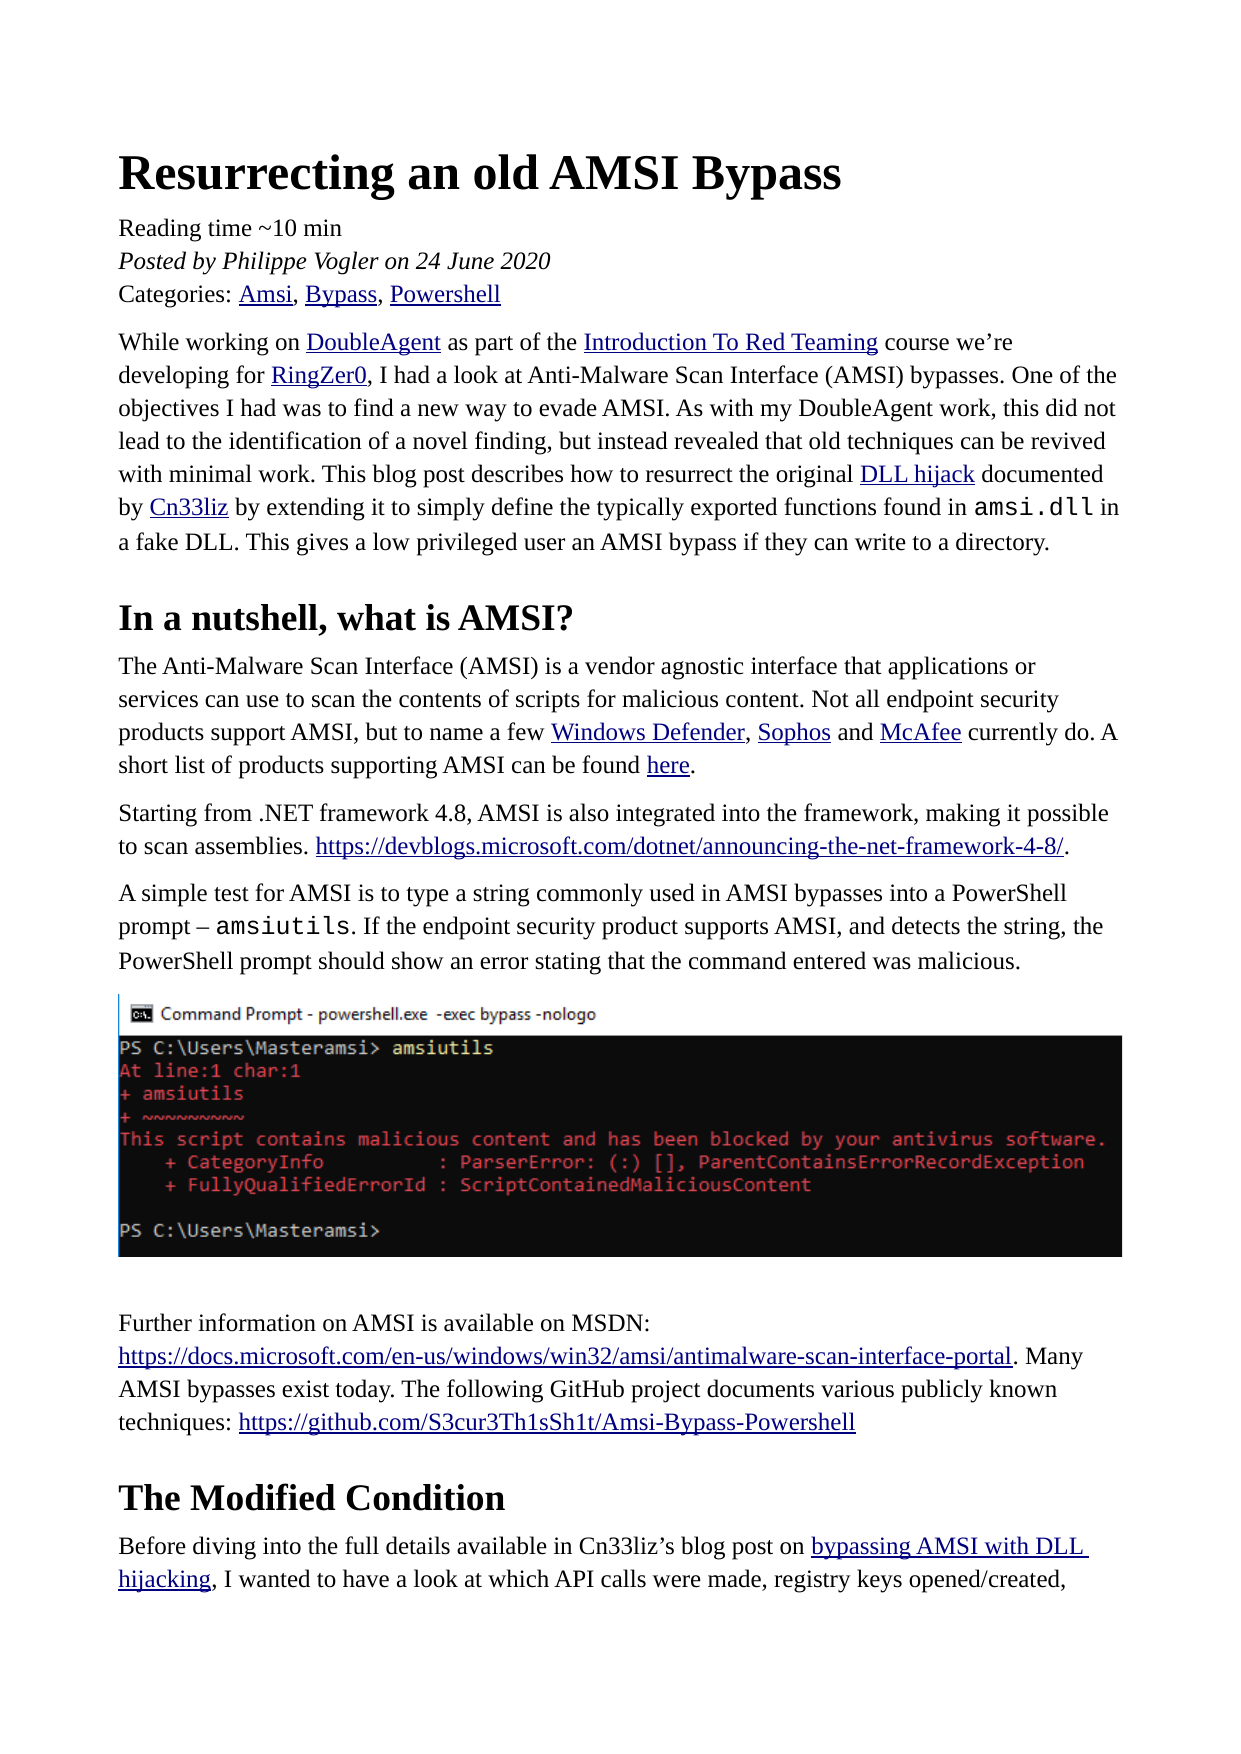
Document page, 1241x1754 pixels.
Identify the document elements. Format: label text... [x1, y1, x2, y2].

text While working on DoubleAgent as part of the Introduction To Red Teaming course we’re developing for RingZer0, I had a look at Anti-Malware Scan Interface (AMSI) bypasses. One of the objectives I had was to find a new way to evade AMSI. As with my DoubleAgent work, this did not lead to the identification of a novel finding, but instead revealed that old techniques can be revived with minimal work. This blog post describes how to resurrect the original DLL hijack documented by Cn33liz by extending it to simply define the typically exported functions found in amsi.dll in a fake DLL. This gives a low privileged user an AMSI bypass if they can write to a directory. [118, 327, 1122, 556]
text Before diving into the full details available in Cn33liz’s blog post on bypassing AMSI with DLL hijacking, I wanted to have a look at which API calls were made, registry keys opened/created, [118, 1531, 1122, 1593]
subtitle In a nutshell, what is AMSI? [118, 595, 1122, 638]
picture [118, 994, 1123, 1257]
text Categories: Amsi, Bypass, Powershell [118, 279, 1122, 308]
text Further information on AMSI is available on MSDN: https://docs.microsoft.com/en-us/windows/win32/amsi/antimalware-scan-interface-portal. Many AMSI bypasses exist today. The following GitHub project documents various publicly known techniques: https://github.com/S3cur3Th1sSh1t/Amsi-Bypass-Powershell [118, 1308, 1122, 1436]
text The Anti-Malware Scan Interface (AMSI) is a vendor agnostic interface that applications or services can use to scan the contents of scripts for malicious content. Not all endpoint security products support AMSI, but to name a few Windows Defender, Sophos and McAfee currently do. A short list of products supporting AMSI can be found here. [118, 651, 1122, 779]
text A simple test for AMSI is to type a string commonly used in AMSI bypasses into a PowerShell prompt – amsiutils. If the endpoint security product supports AMSI, and detects the string, the PowerShell prompt should show an error stating that the command entered was malicious. [118, 878, 1122, 975]
subtitle Resurrecting an old AMSI Bypass [118, 143, 1122, 201]
text Posted by Philippe Vogler on 24 June 2020 [118, 246, 1122, 275]
subtitle The Modified Condition [118, 1476, 1122, 1519]
text Reading time ~10 min [118, 213, 1122, 242]
text Starting from .NET framework 4.8, AMSI is also integrated into the framework, making it possible to scan assemblies. https://devblogs.microsoft.com/dotnet/announcing-the-net-framework-4-8/. [118, 798, 1122, 859]
